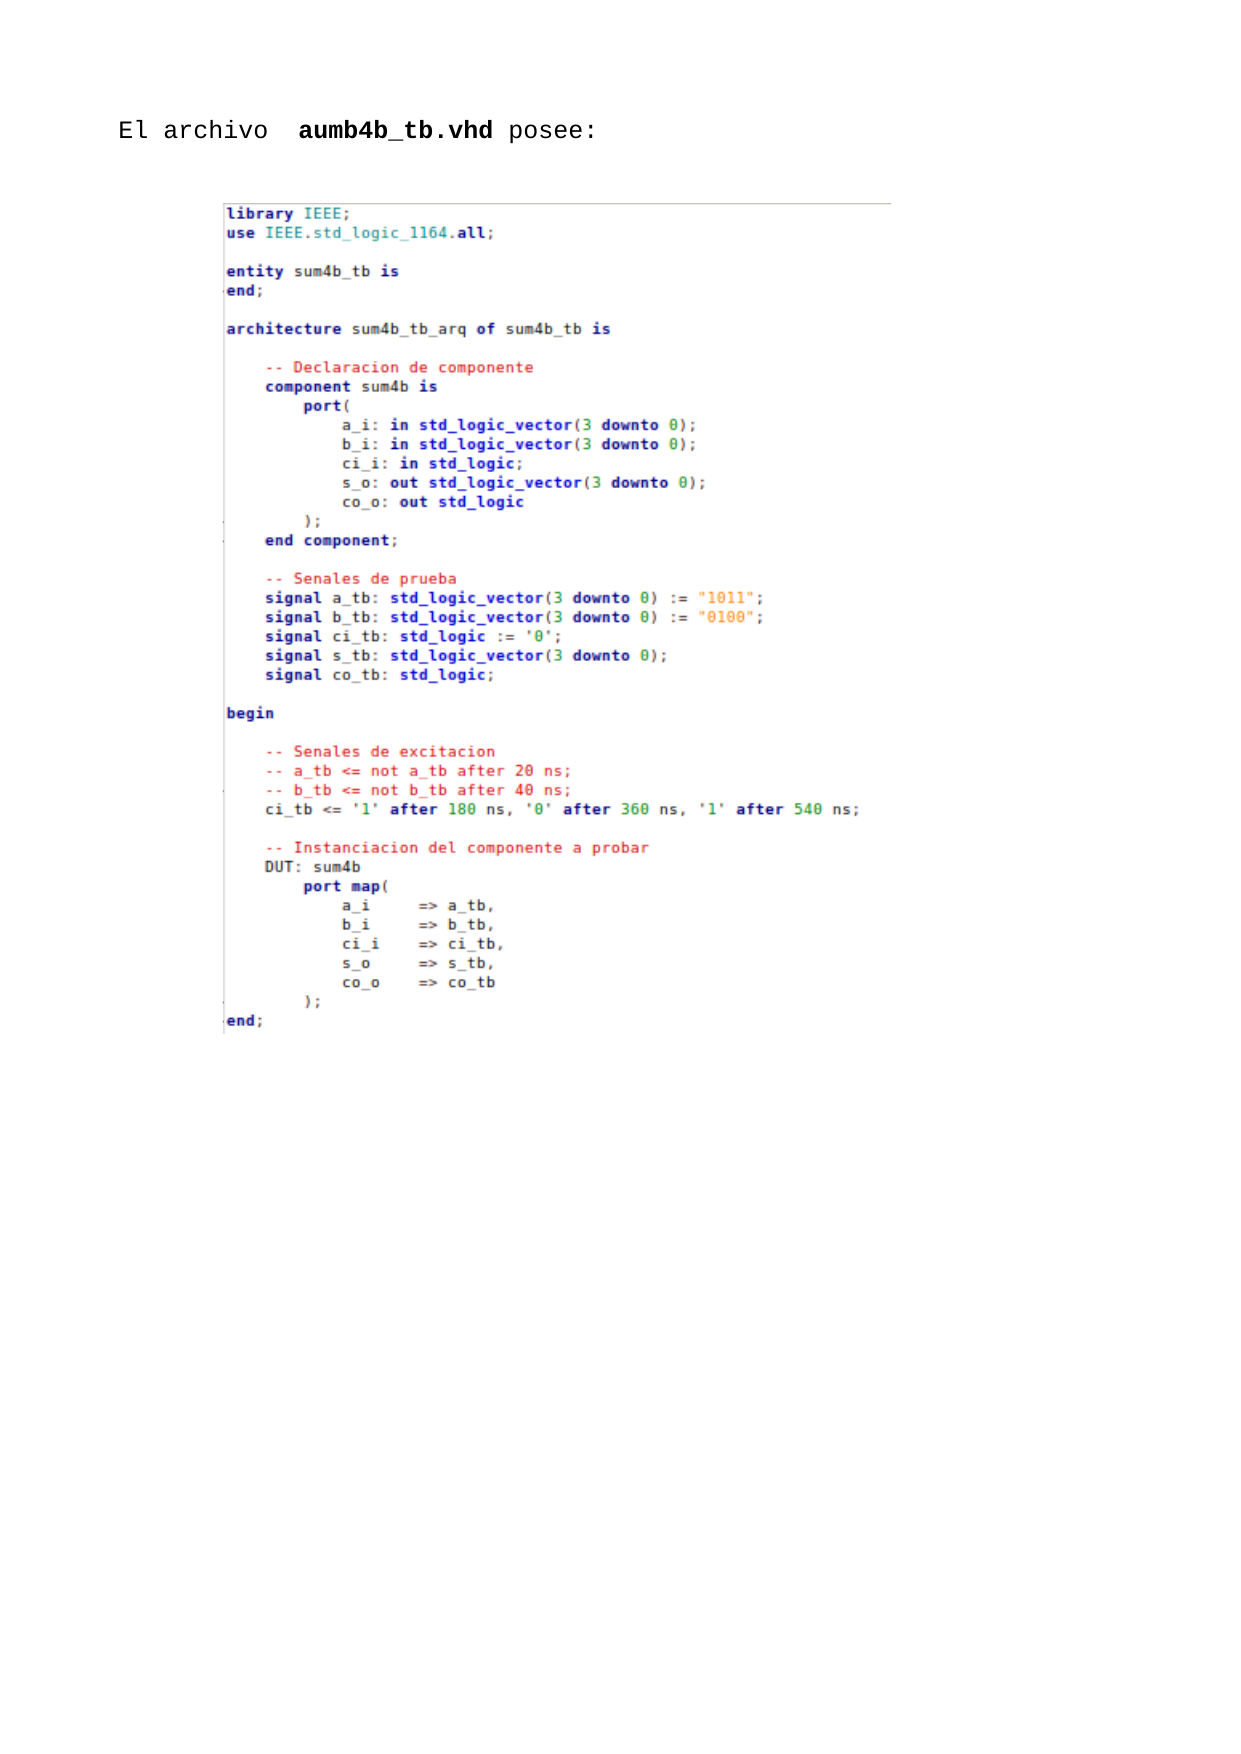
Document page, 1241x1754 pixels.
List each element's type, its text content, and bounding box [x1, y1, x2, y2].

text El archivo aumb4b_tb.vhd posee: [118, 118, 1122, 146]
picture [222, 203, 892, 1034]
